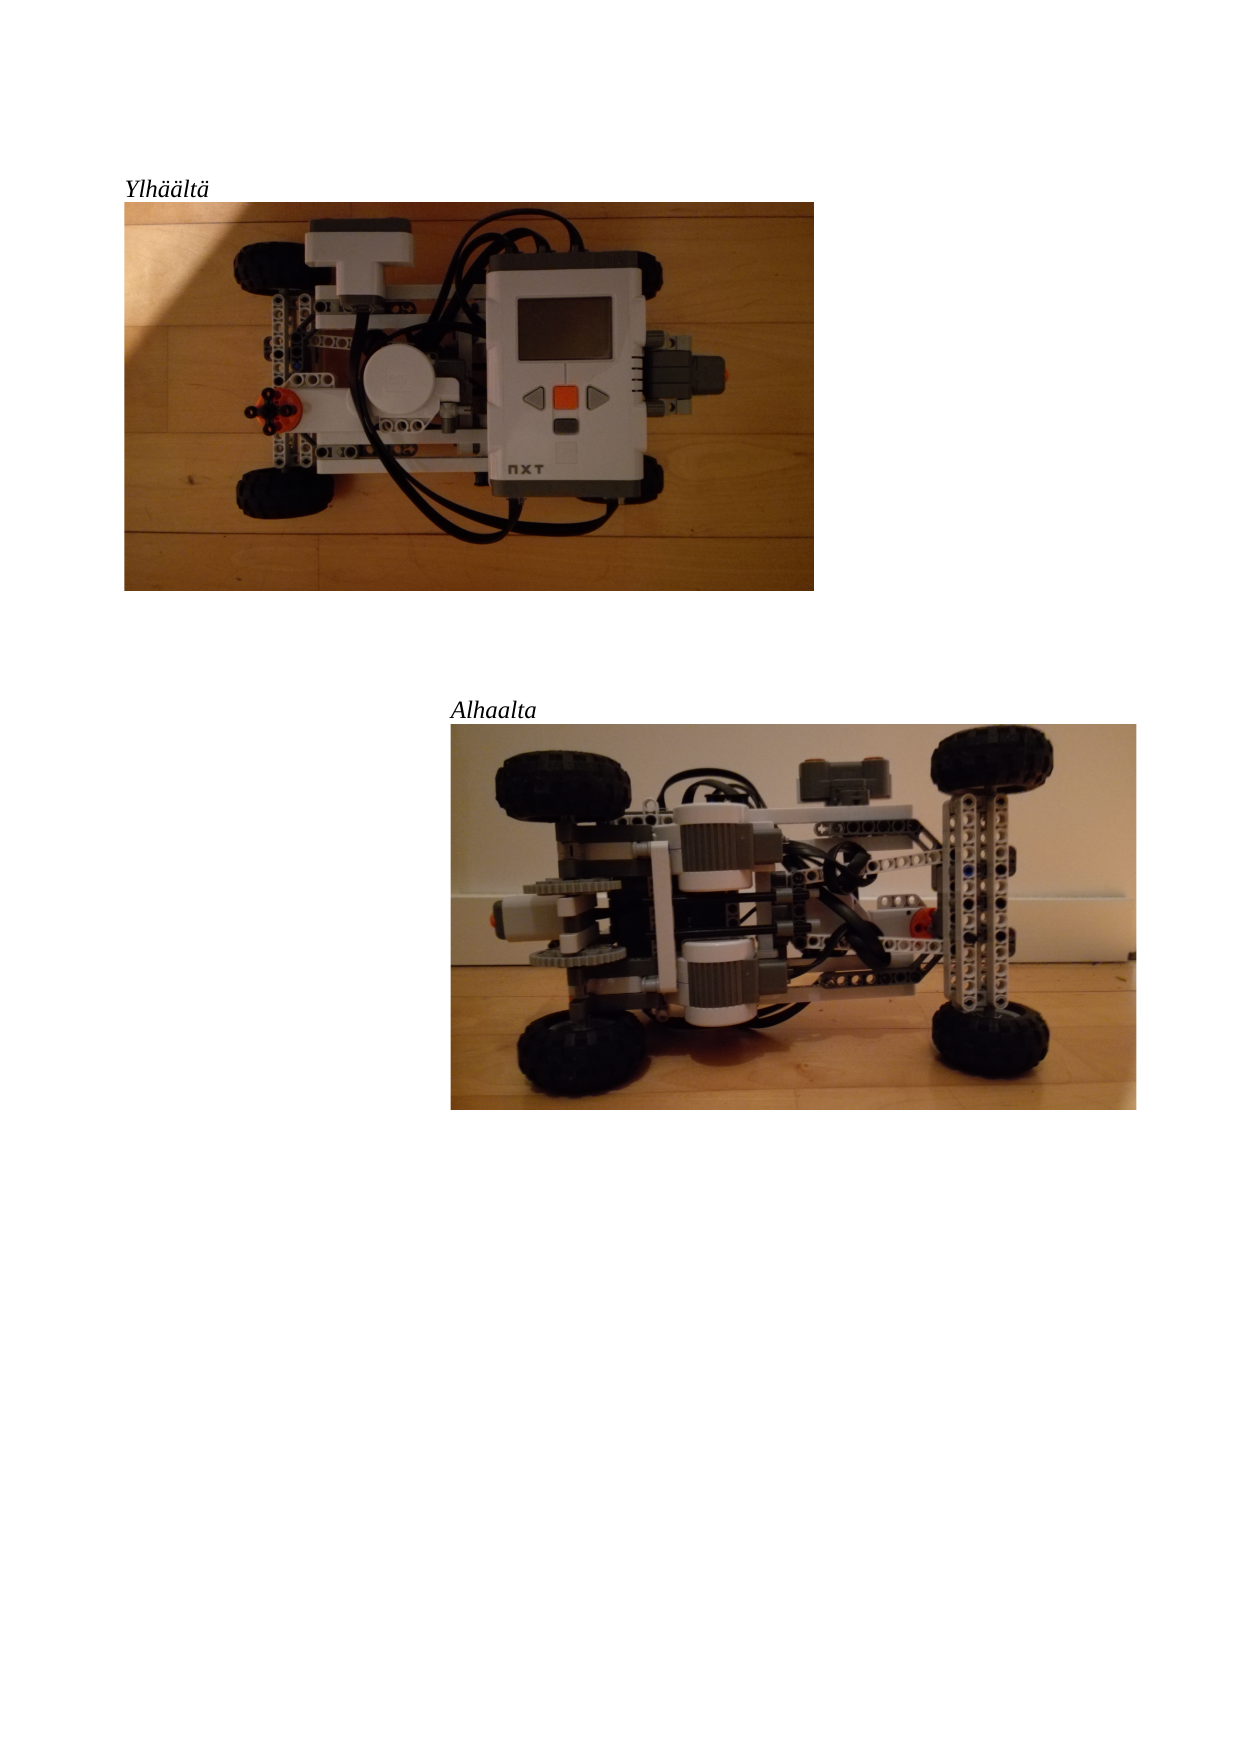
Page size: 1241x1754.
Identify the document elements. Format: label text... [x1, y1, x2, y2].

picture [450, 724, 1137, 1110]
text Alhaalta [451, 696, 1136, 724]
text Ylhäältä [124, 174, 814, 202]
picture [124, 202, 814, 591]
